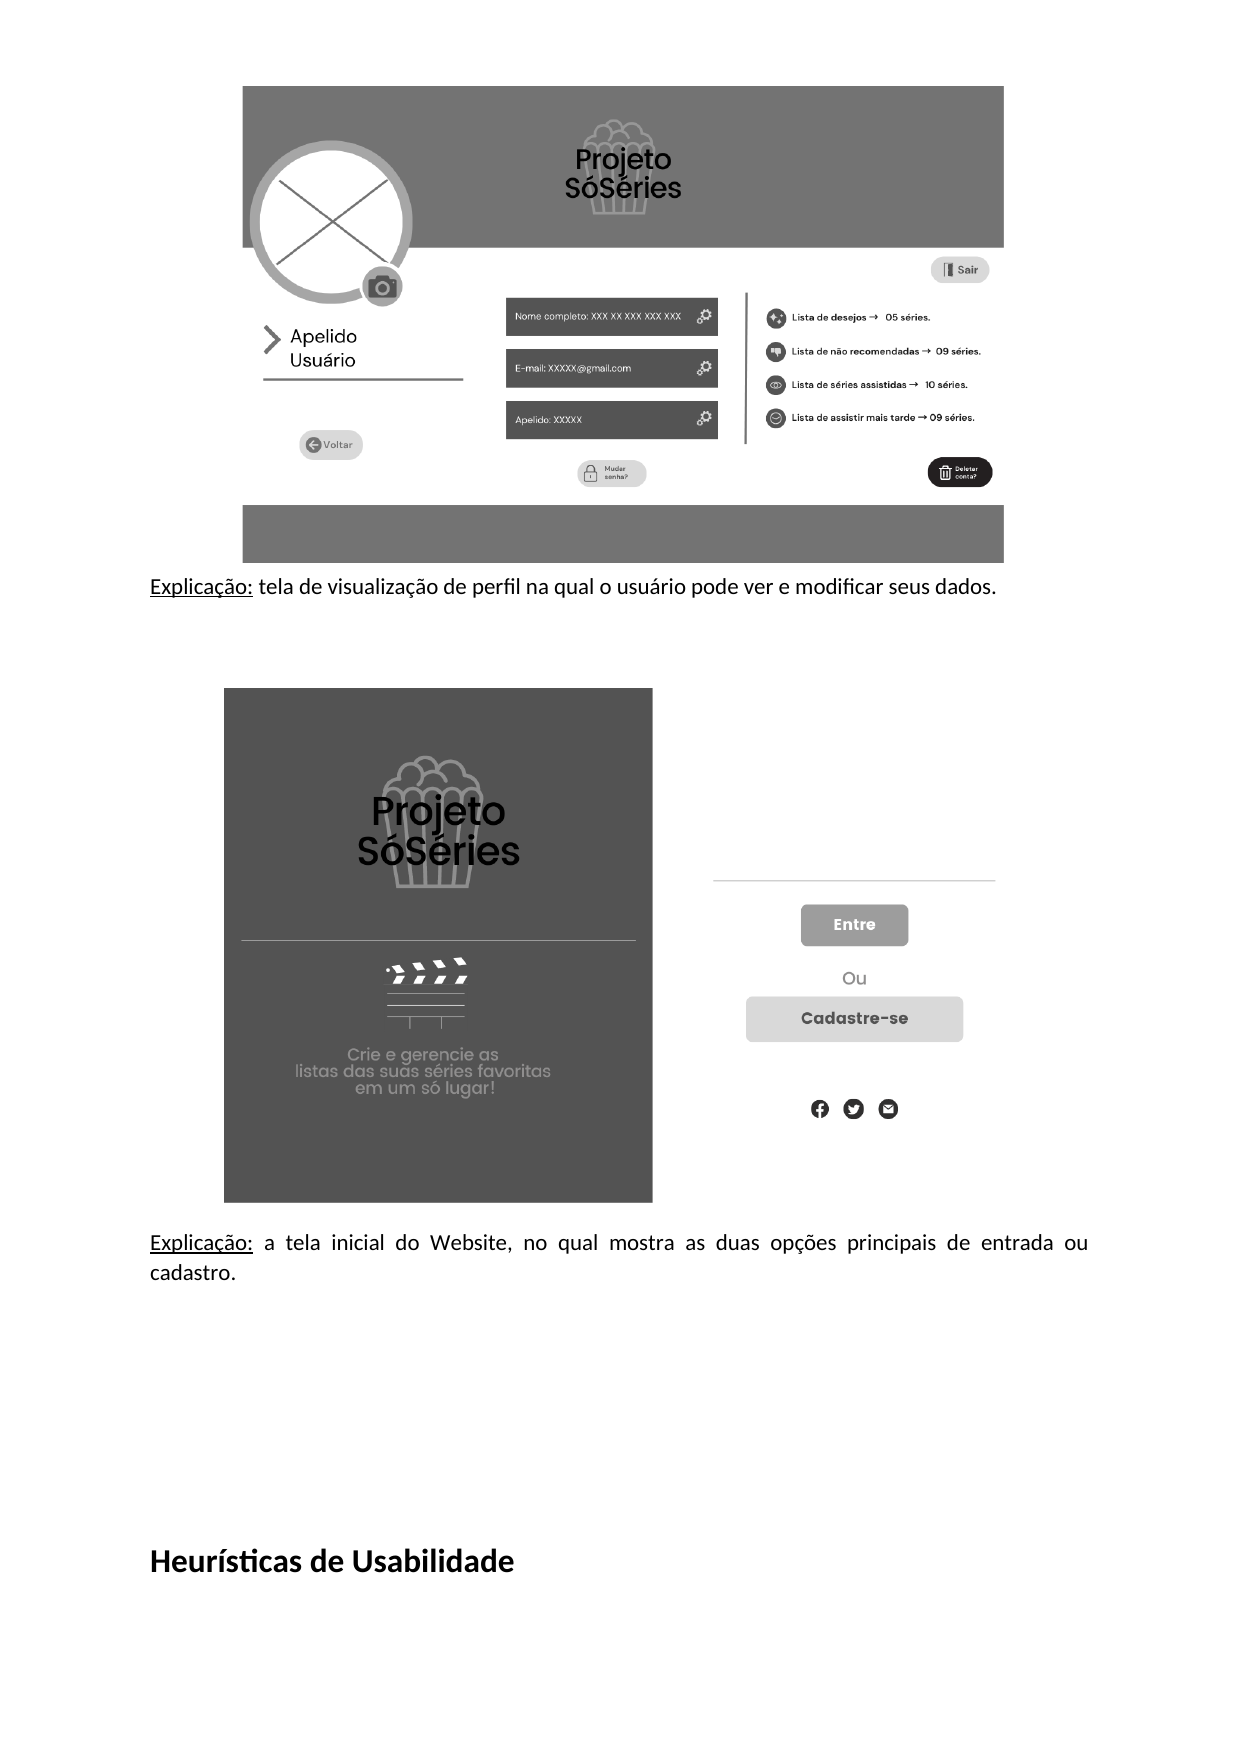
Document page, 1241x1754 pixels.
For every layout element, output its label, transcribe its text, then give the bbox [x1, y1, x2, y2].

picture [224, 688, 1047, 1203]
text Explicação: a tela inicial do Website, no qual mostra as duas opções principais de entrada ou cadastro. [150, 1228, 1090, 1286]
text Explicação: tela de visualização de perfil na qual o usuário pode ver e modificar seus dados. [150, 572, 1090, 600]
text Heurísticas de Usabilidade [150, 1539, 1090, 1580]
picture [242, 86, 1004, 563]
